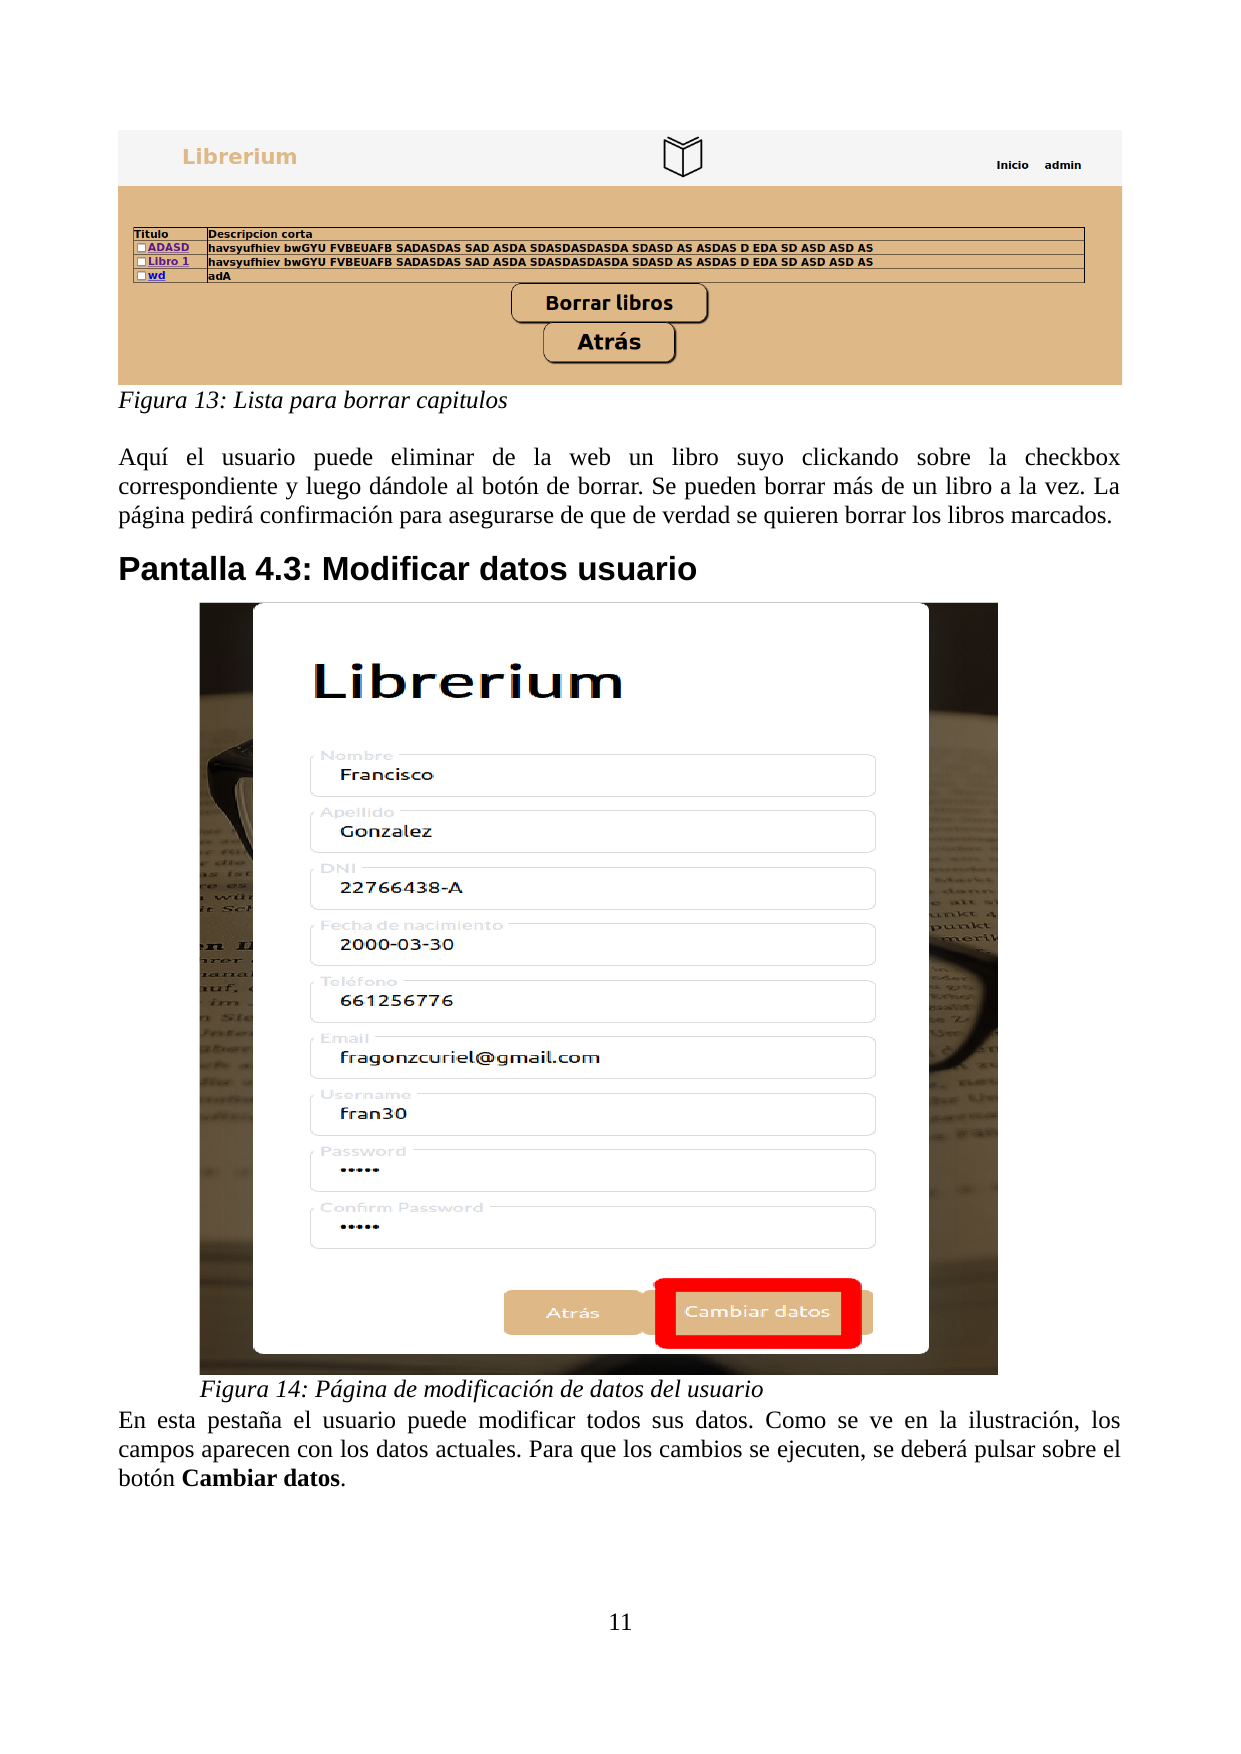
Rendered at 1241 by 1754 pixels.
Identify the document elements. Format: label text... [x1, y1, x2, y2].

subtitle Pantalla 4.3: Modificar datos usuario [118, 549, 1122, 588]
text En esta pestaña el usuario puede modificar todos sus datos. Como se ve en la ilustración, los campos aparecen con los datos actuales. Para que los cambios se ejecuten, se deberá pulsar sobre el botón Cambiar datos. [118, 1405, 1122, 1491]
picture [118, 130, 1123, 385]
text Aquí el usuario puede eliminar de la web un libro suyo clickando sobre la checkbox correspondiente y luego dándole al botón de borrar. Se pueden borrar más de un libro a la vez. La página pedirá confirmación para asegurarse de que de verdad se quieren borrar los libros marcados. [118, 442, 1122, 528]
text Figura 14: Página de modificación de datos del usuario [199, 1375, 998, 1403]
text Figura 13: Lista para borrar capitulos [118, 385, 1122, 413]
picture [199, 602, 998, 1375]
